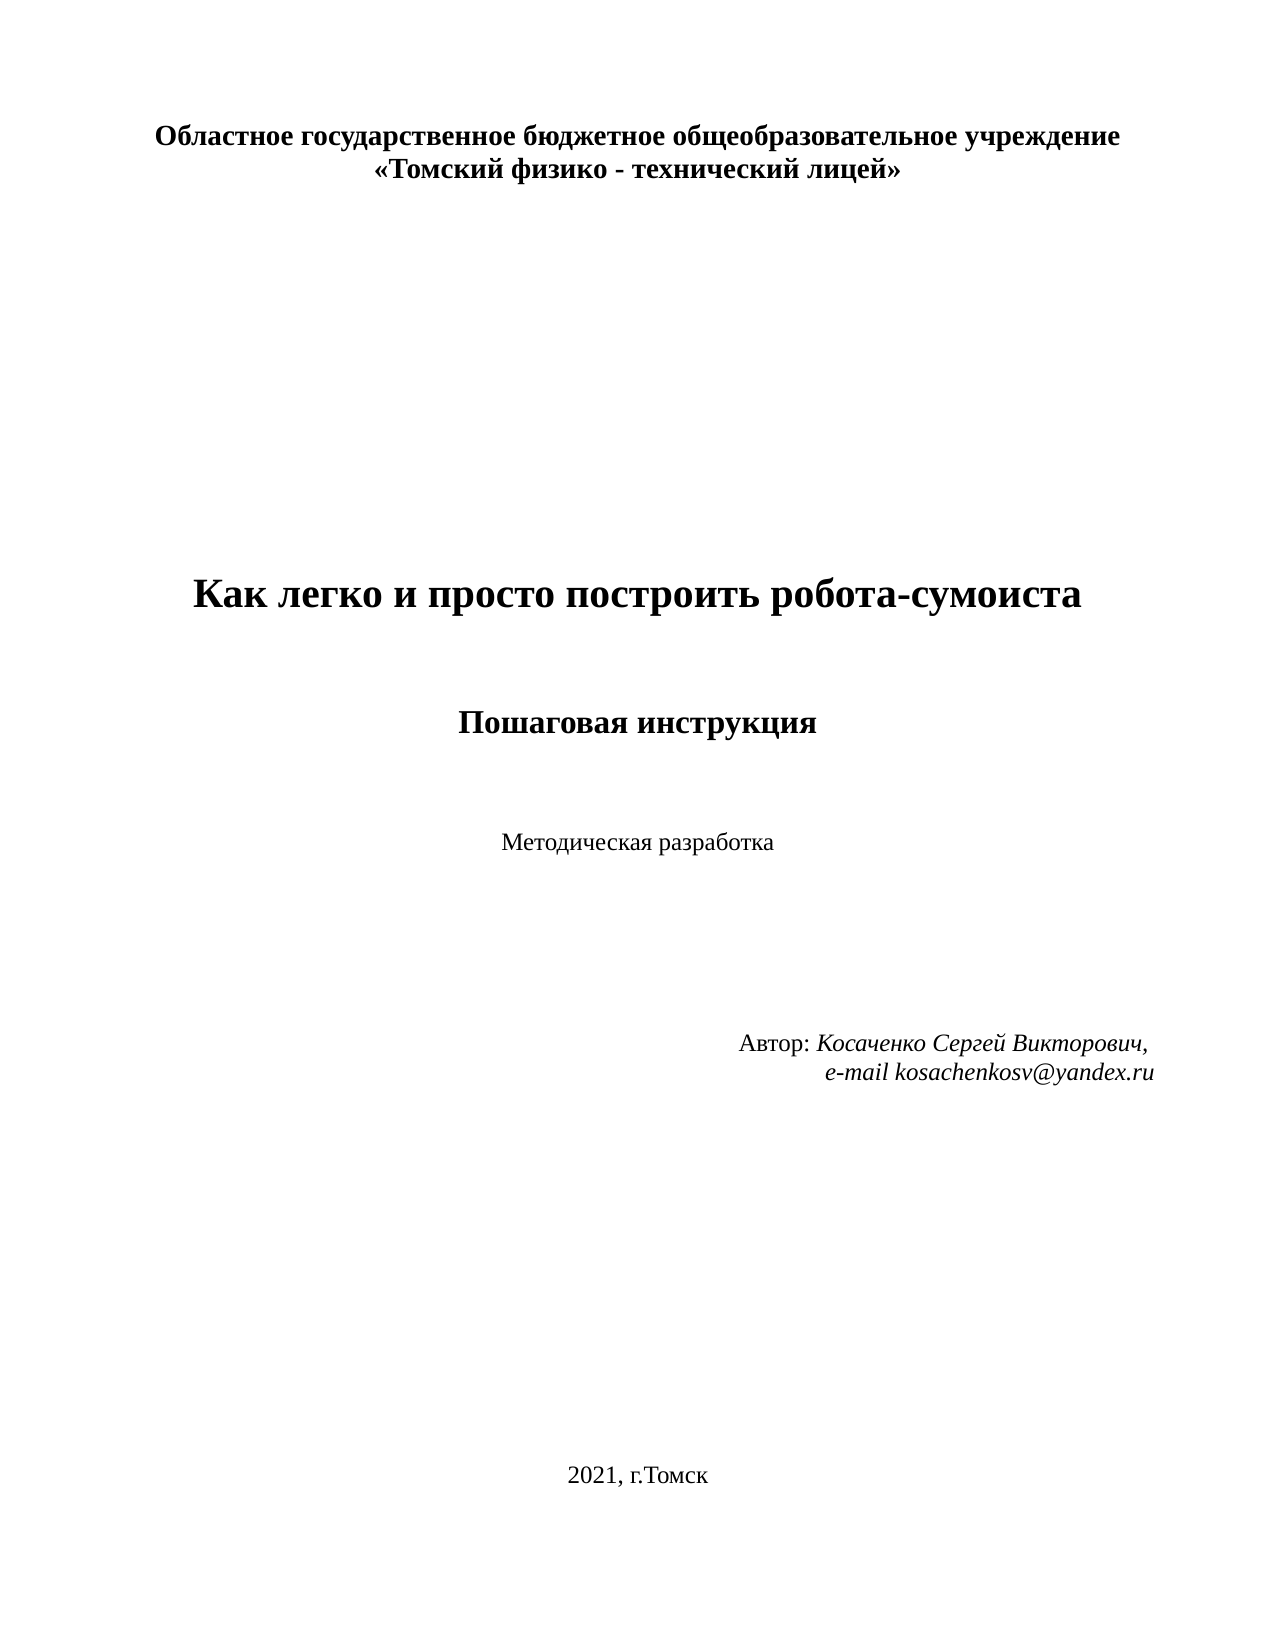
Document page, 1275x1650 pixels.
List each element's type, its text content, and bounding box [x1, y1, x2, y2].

text 2021, г.Томск [118, 1460, 1157, 1488]
text Как легко и просто построить робота-сумоиста [118, 568, 1157, 616]
text Пошаговая инструкция [118, 703, 1157, 741]
text Областное государственное бюджетное общеобразовательное учреждение [118, 118, 1157, 152]
text «Томский физико - технический лицей» [118, 152, 1157, 185]
text Автор: Косаченко Сергей Викторович, e-mail kosachenkosv@yandex.ru [118, 1028, 1157, 1086]
text Методическая разработка [118, 827, 1157, 856]
